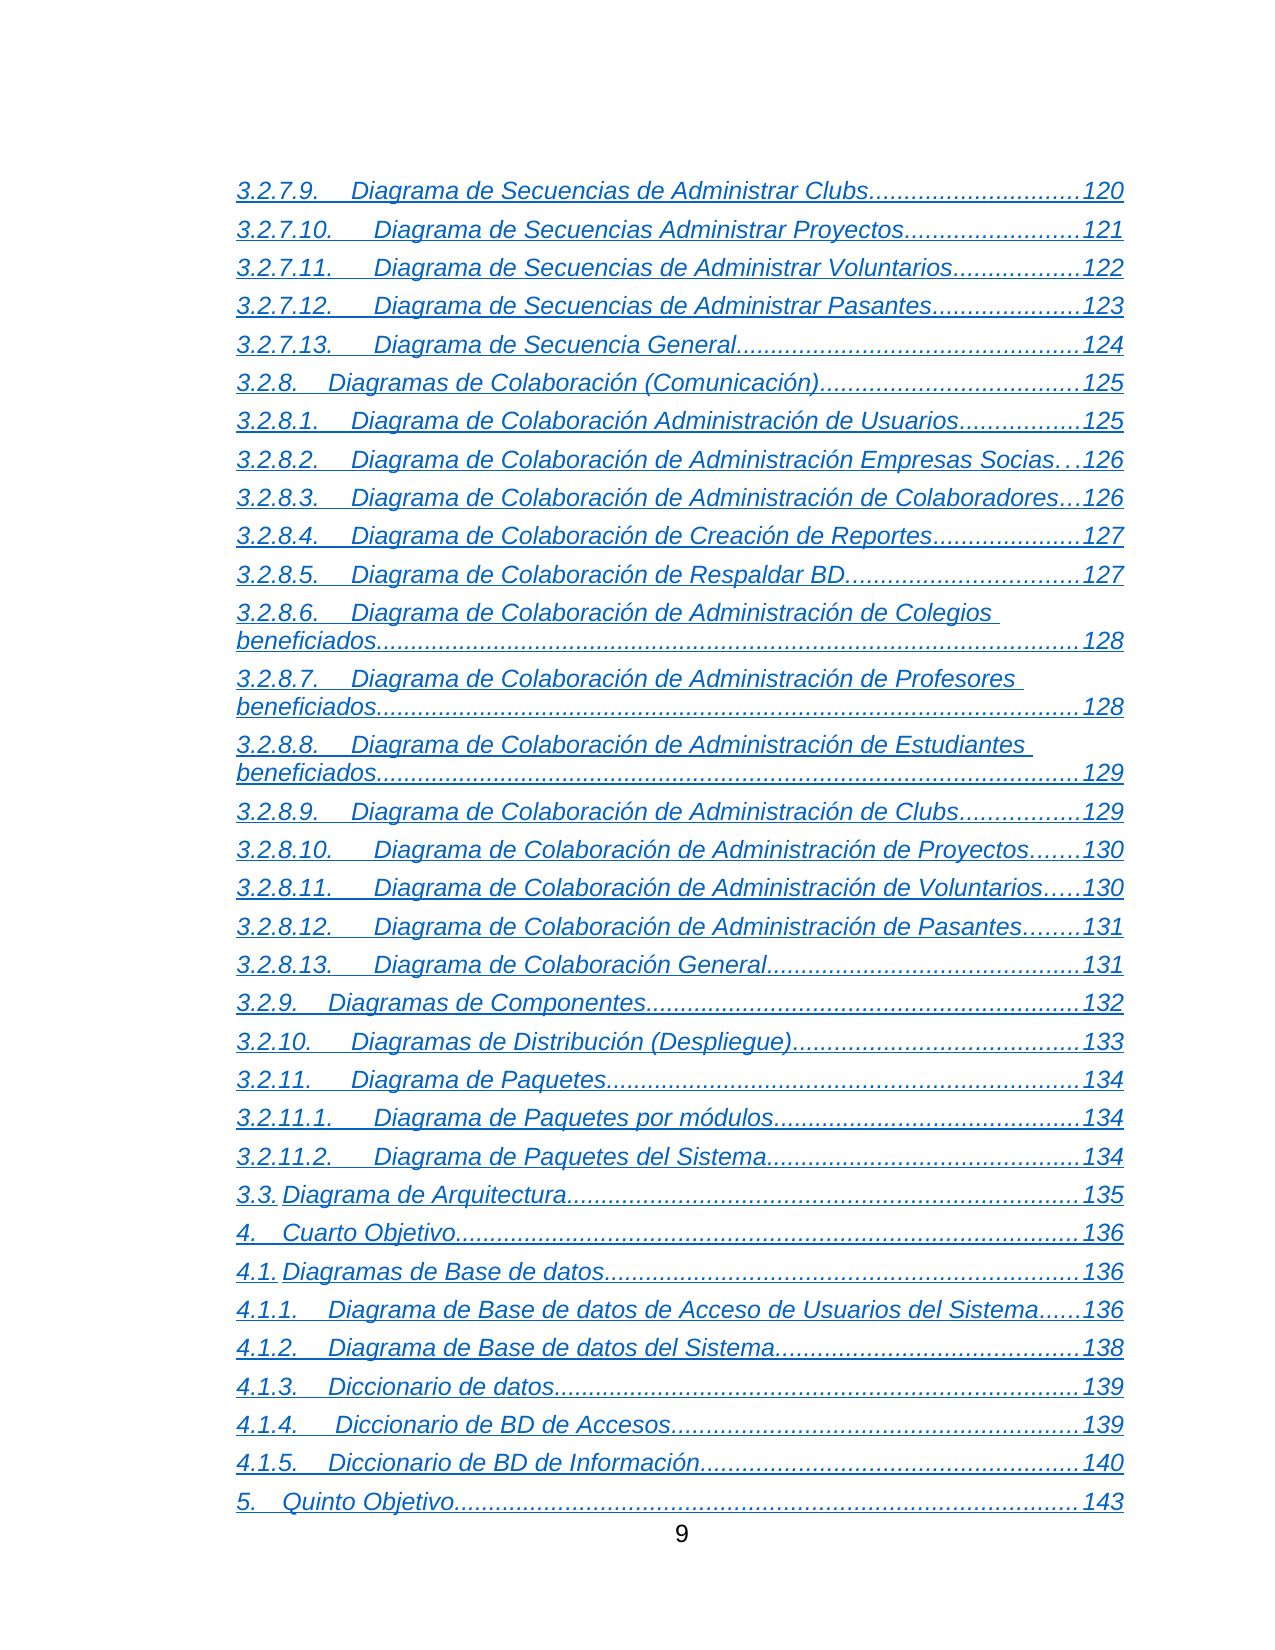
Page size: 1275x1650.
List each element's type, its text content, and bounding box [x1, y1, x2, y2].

text 3.2.8.11. Diagrama de Colaboración de Administración de Voluntarios 118 [236, 874, 1127, 902]
text 4.1. Diagramas de Base de datos 124 [236, 1258, 1127, 1286]
text 3.2.8. Diagramas de Colaboración (Comunicación) 113 [236, 369, 1127, 397]
text 3.2.8.3. Diagrama de Colaboración de Administración de Colaboradores 114 [236, 484, 1127, 512]
text 3.2.8.10. Diagrama de Colaboración de Administración de Proyectos 118 [236, 836, 1127, 864]
text 3.2.8.1. Diagrama de Colaboración Administración de Usuarios 113 [236, 407, 1127, 435]
text 3.2.8.13. Diagrama de Colaboración General 119 [236, 951, 1127, 979]
text 3.2.11.1. Diagrama de Paquetes por módulos 122 [236, 1104, 1127, 1132]
text 3.2.8.5. Diagrama de Colaboración de Respaldar BD. 115 [236, 561, 1127, 588]
text 3.3. Diagrama de Arquitectura 123 [236, 1181, 1127, 1209]
text 3.2.7.12. Diagrama de Secuencias de Administrar Pasantes 111 [236, 292, 1127, 320]
text 5. Quinto Objetivo 132 [236, 1488, 1127, 1516]
text 3.2.8.9. Diagrama de Colaboración de Administración de Clubs 117 [236, 798, 1127, 826]
text 3.2.7.13. Diagrama de Secuencia General 112 [236, 331, 1127, 358]
text 4.1.3. Diccionario de datos 126 [236, 1373, 1127, 1401]
text 3.2.9. Diagramas de Componentes 120 [236, 989, 1127, 1017]
text 3.2.8.12. Diagrama de Colaboración de Administración de Pasantes 119 [236, 913, 1127, 941]
text 3.2.8.2. Diagrama de Colaboración de Administración Empresas Socias 114 [236, 446, 1127, 473]
text 3.2.8.6. Diagrama de Colaboración de Administración de Colegios beneficiados 116 [236, 599, 1127, 655]
text 3.2.8.7. Diagrama de Colaboración de Administración de Profesores beneficiados 116 [236, 665, 1127, 721]
text 3.2.8.8. Diagrama de Colaboración de Administración de Estudiantes beneficiados 117 [236, 731, 1127, 787]
text 3.2.10. Diagramas de Distribución (Despliegue) 121 [236, 1028, 1127, 1056]
text 4.1.5. Diccionario de BD de Información 127 [236, 1449, 1127, 1477]
text 4.1.1. Diagrama de Base de datos de Acceso de Usuarios del Sistema 124 [236, 1296, 1127, 1324]
text 3.2.7.10. Diagrama de Secuencias Administrar Proyectos 109 [236, 216, 1127, 243]
text 3.2.7.11. Diagrama de Secuencias de Administrar Voluntarios 110 [236, 254, 1127, 282]
text 3.2.11. Diagrama de Paquetes 122 [236, 1066, 1127, 1094]
text 3.2.8.4. Diagrama de Colaboración de Creación de Reportes 115 [236, 522, 1127, 550]
text 4.1.2. Diagrama de Base de datos del Sistema 125 [236, 1334, 1127, 1362]
text 4.1.4. Diccionario de BD de Accesos 126 [236, 1411, 1127, 1439]
text 3.2.7.9. Diagrama de Secuencias de Administrar Clubs 108 [236, 177, 1127, 205]
text 4. Cuarto Objetivo 124 [236, 1219, 1127, 1247]
text 3.2.11.2. Diagrama de Paquetes del Sistema 122 [236, 1143, 1127, 1171]
